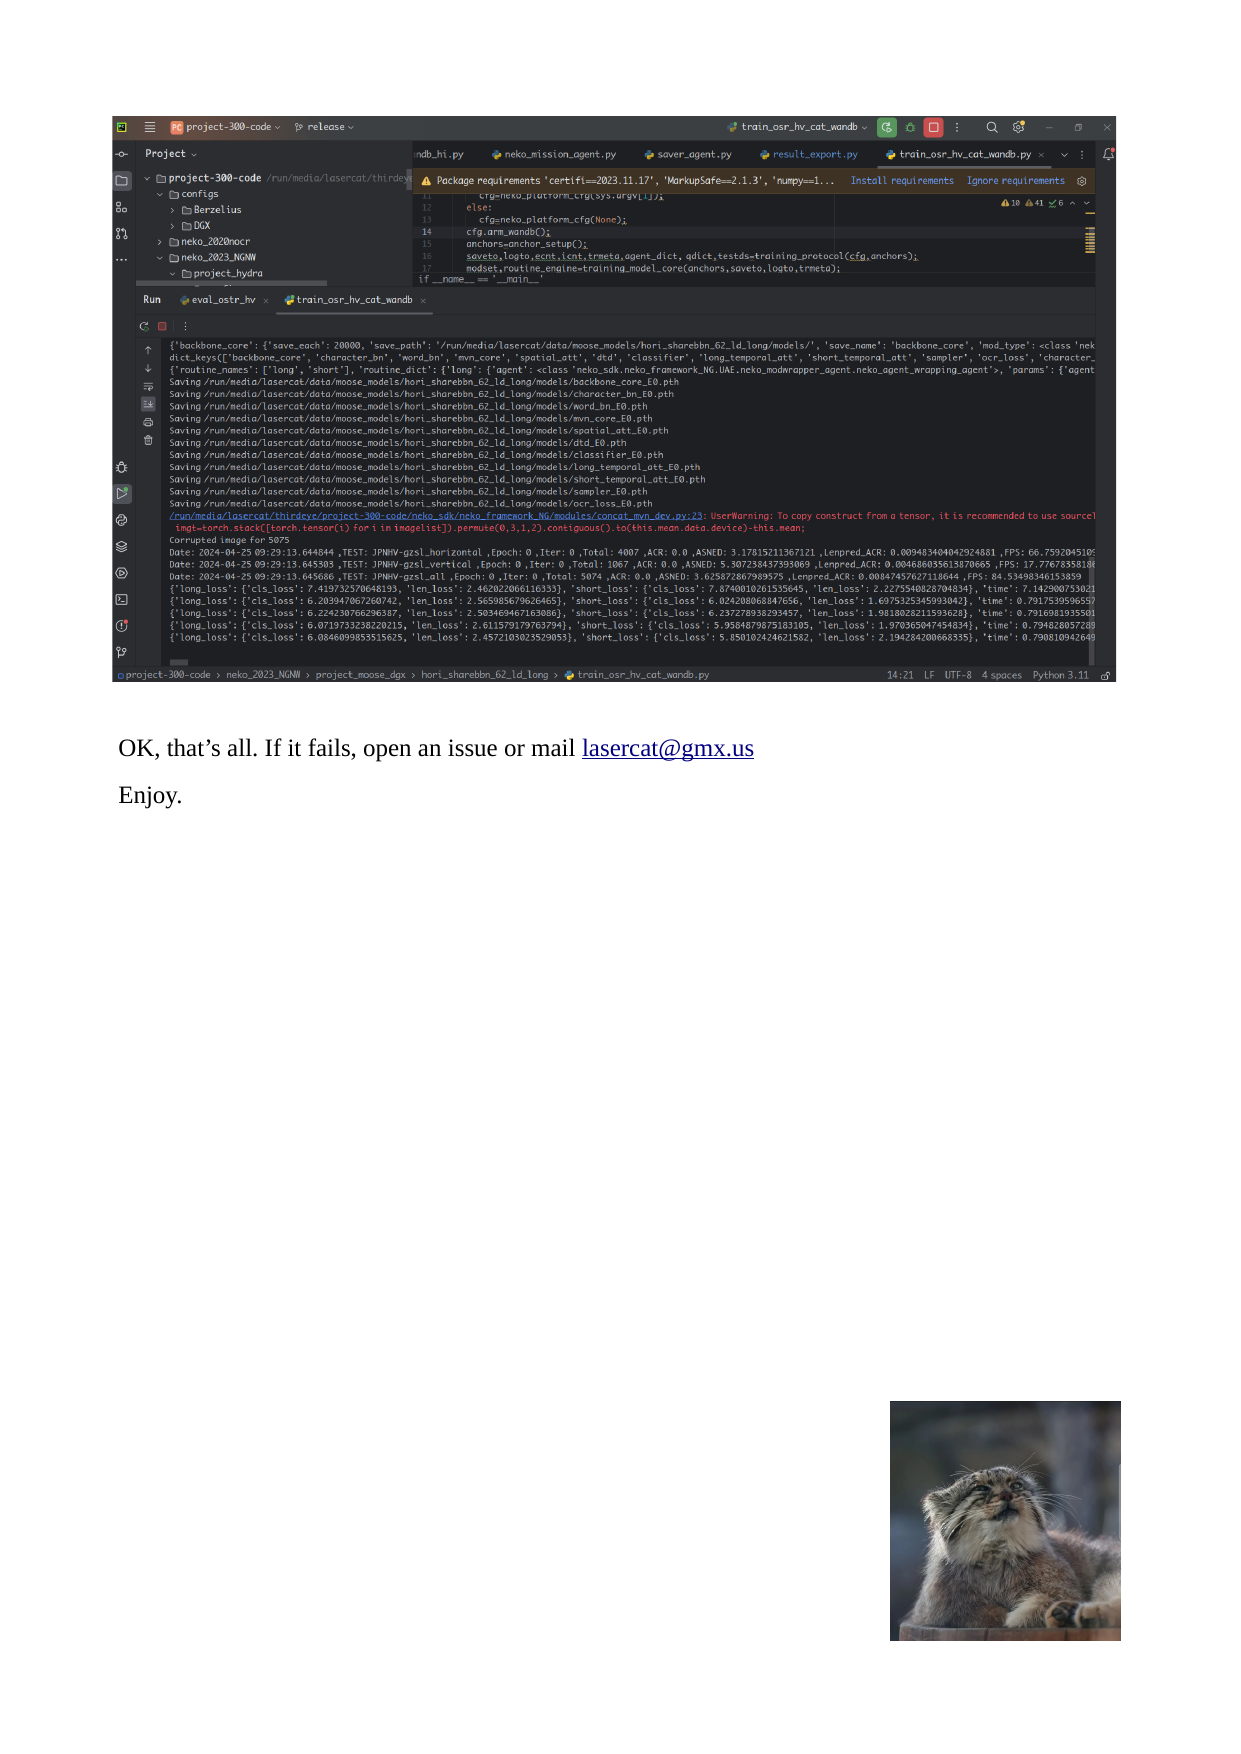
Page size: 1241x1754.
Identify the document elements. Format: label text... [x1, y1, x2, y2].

picture [112, 116, 1117, 682]
text OK, that’s all. If it fails, open an issue or mail lasercat@gmx.us [118, 733, 1122, 762]
text Enjoy. [118, 781, 1122, 809]
picture [890, 1401, 1121, 1641]
